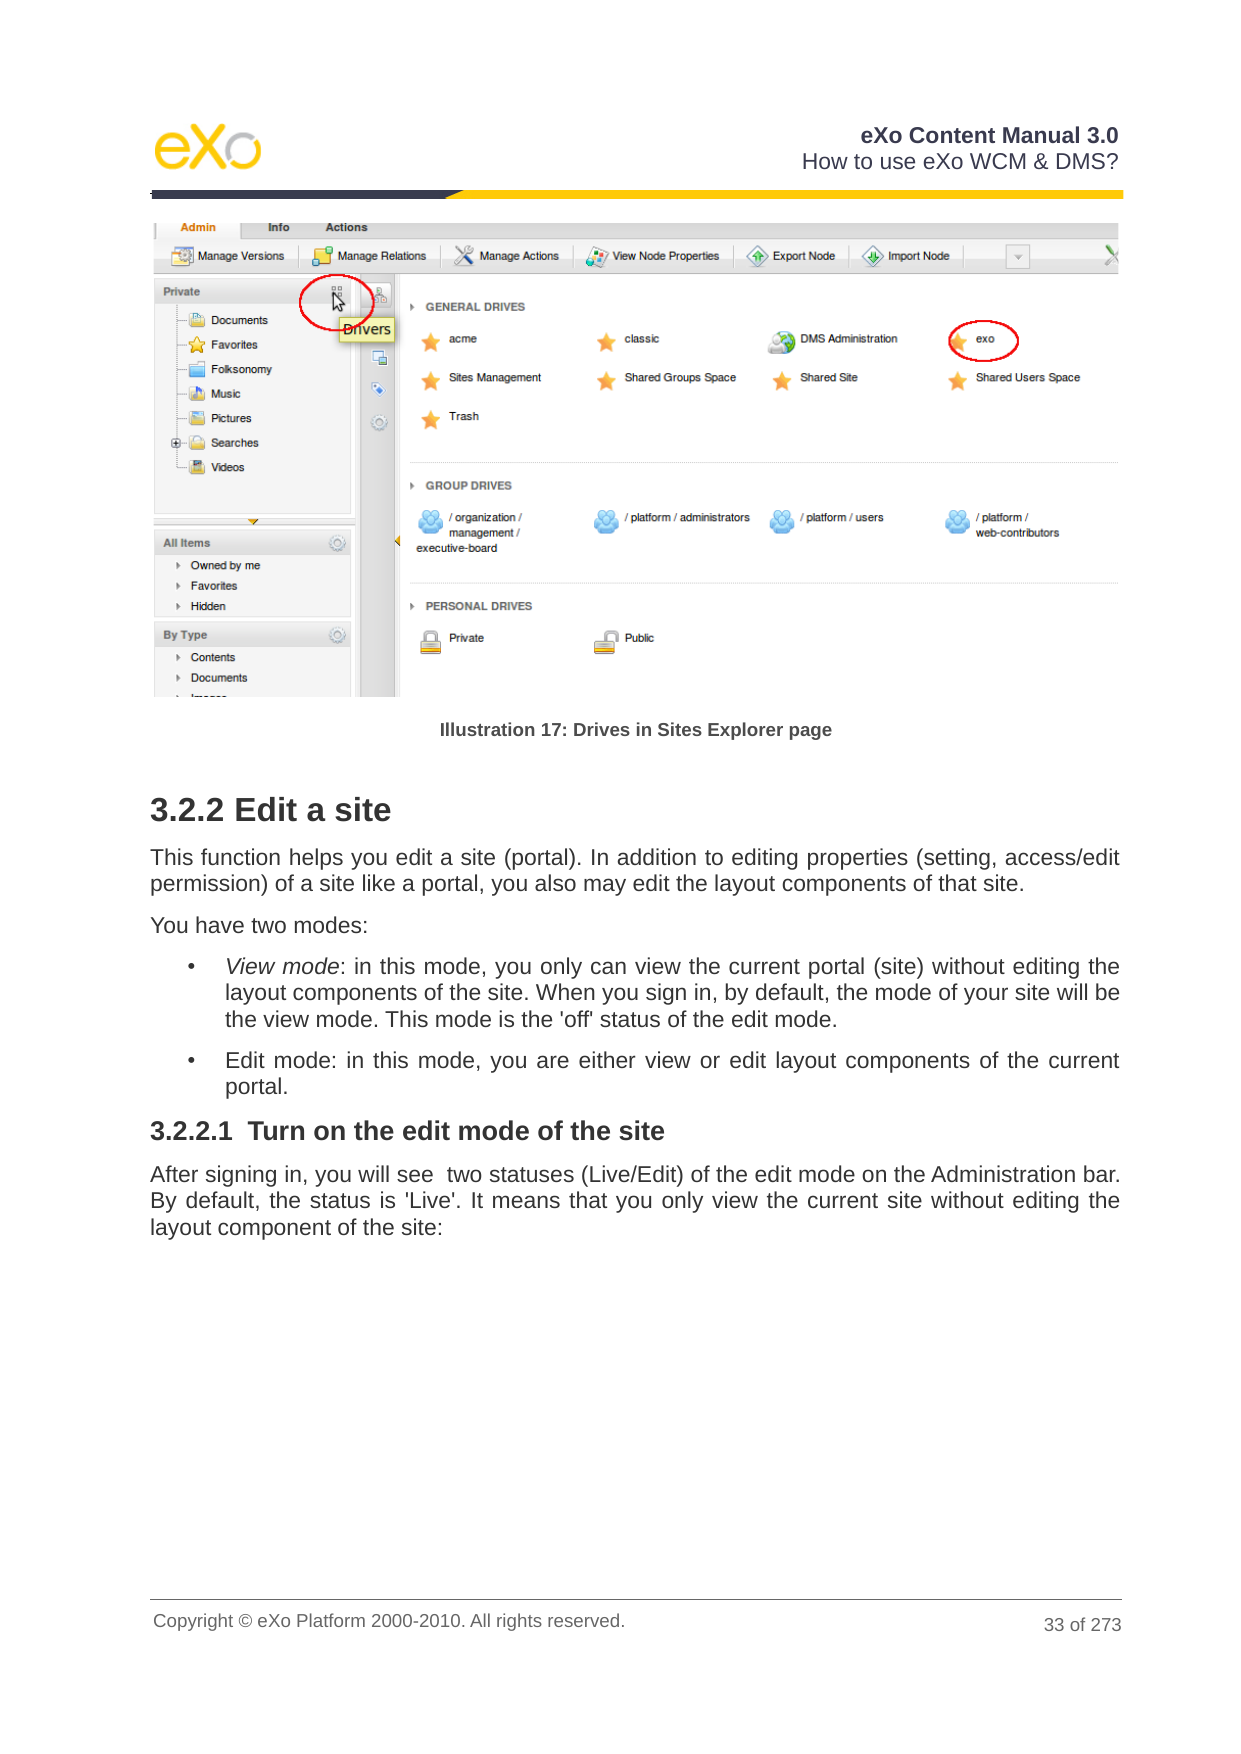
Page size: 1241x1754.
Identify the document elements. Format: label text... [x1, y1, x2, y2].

text You have two modes: [150, 912, 1122, 938]
picture [153, 223, 1119, 697]
list Edit mode: in this mode, you are either view or edit layout components of the current portal. [187, 1047, 1122, 1100]
picture [155, 123, 262, 170]
subtitle Edit a site [150, 790, 1122, 829]
picture [151, 190, 1124, 199]
text This function helps you edit a site (portal). In addition to editing properties (setting, access/edit permission) of a site like a portal, you also may edit the layout components of that site. [150, 844, 1122, 897]
text After signing in, you will see two statuses (Live/Edit) of the edit mode on the Administration bar. By default, the status is 'Live'. It means that you only view the current site without editing the layout component of the site: [150, 1161, 1122, 1240]
list View mode: in this mode, you only can view the current portal (site) without editing the layout components of the site. When you sign in, by default, the mode of your site will be the view mode. This mode is the 'off' status of the edit mode. [187, 953, 1122, 1032]
subtitle Turn on the edit mode of the site [150, 1115, 1122, 1146]
text Illustration 17: Drives in Sites Explorer page [153, 697, 1118, 740]
